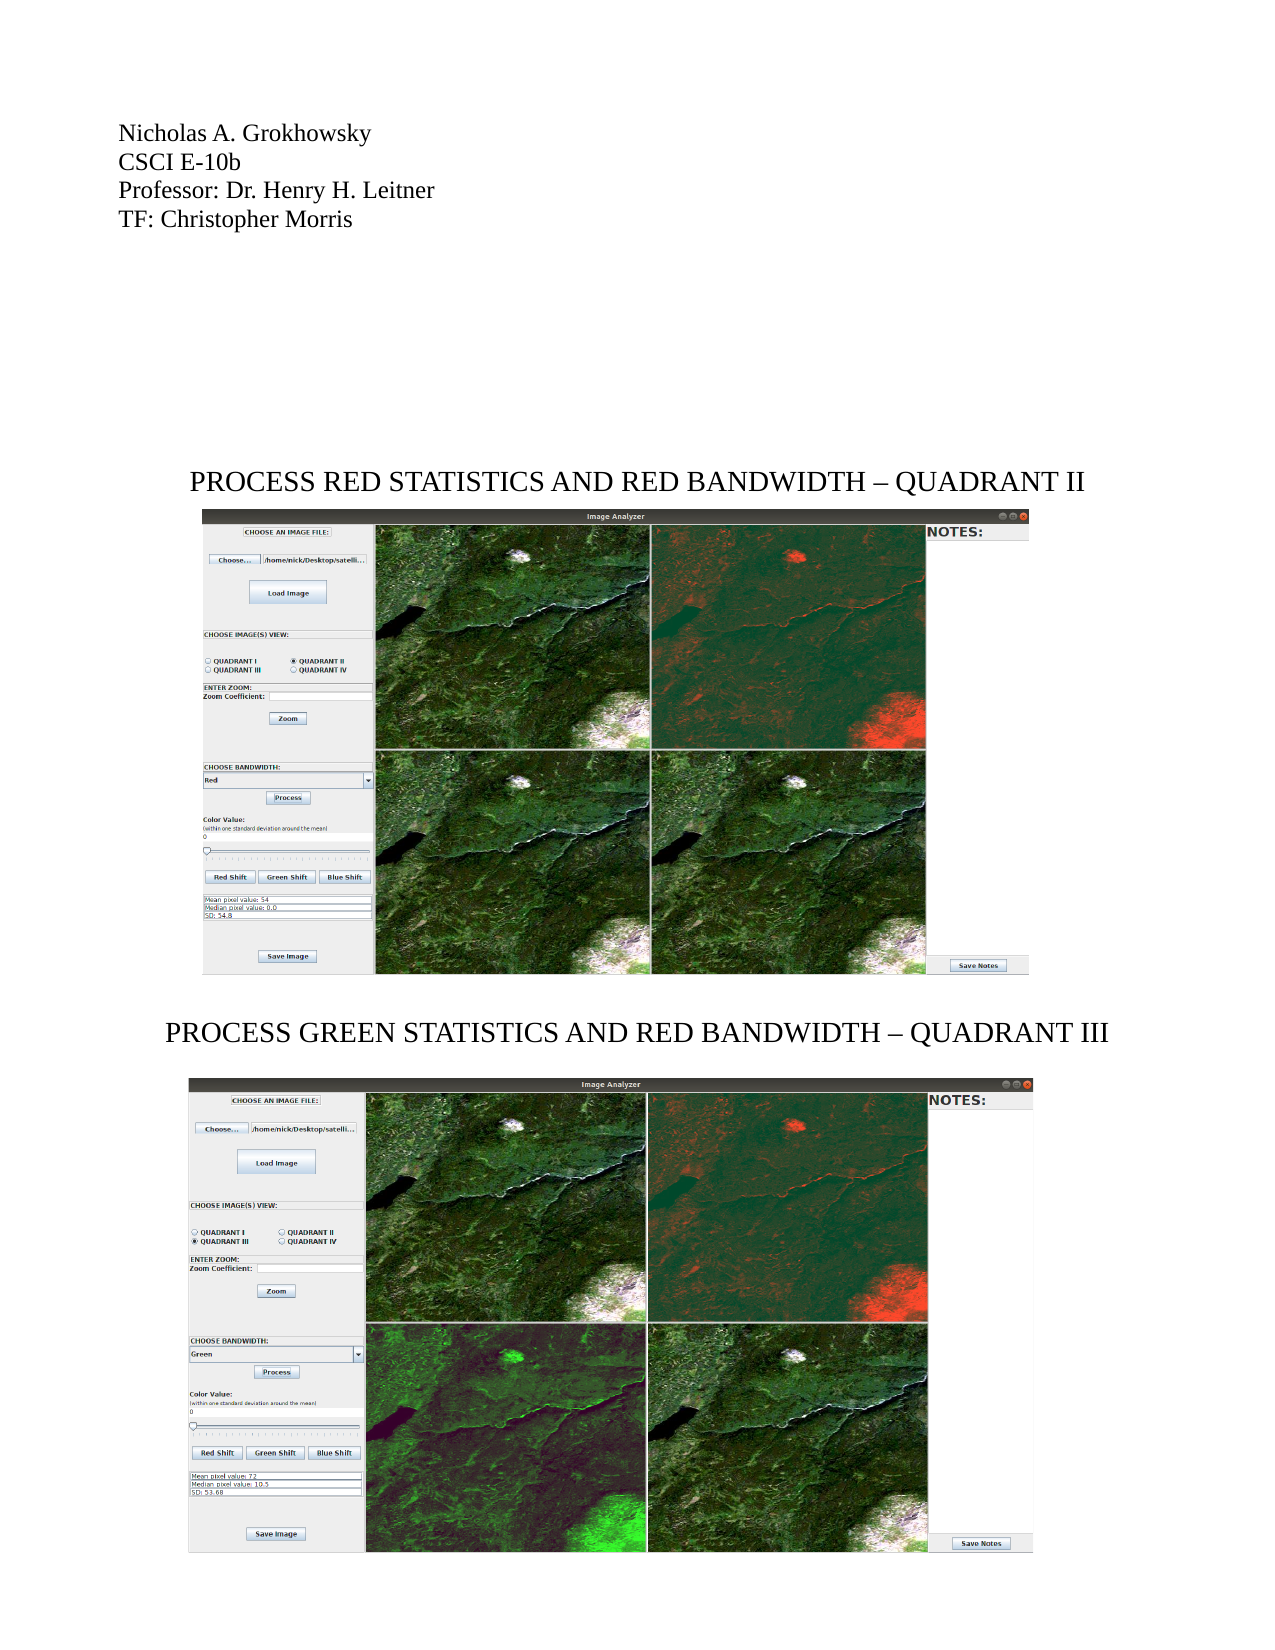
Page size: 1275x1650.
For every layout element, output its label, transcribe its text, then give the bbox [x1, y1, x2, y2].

text PROCESS GREEN STATISTICS AND RED BANDWIDTH – QUADRANT III [118, 1015, 1157, 1048]
picture [188, 1078, 1034, 1553]
picture [202, 509, 1029, 975]
text PROCESS RED STATISTICS AND RED BANDWIDTH – QUADRANT II [118, 464, 1157, 497]
